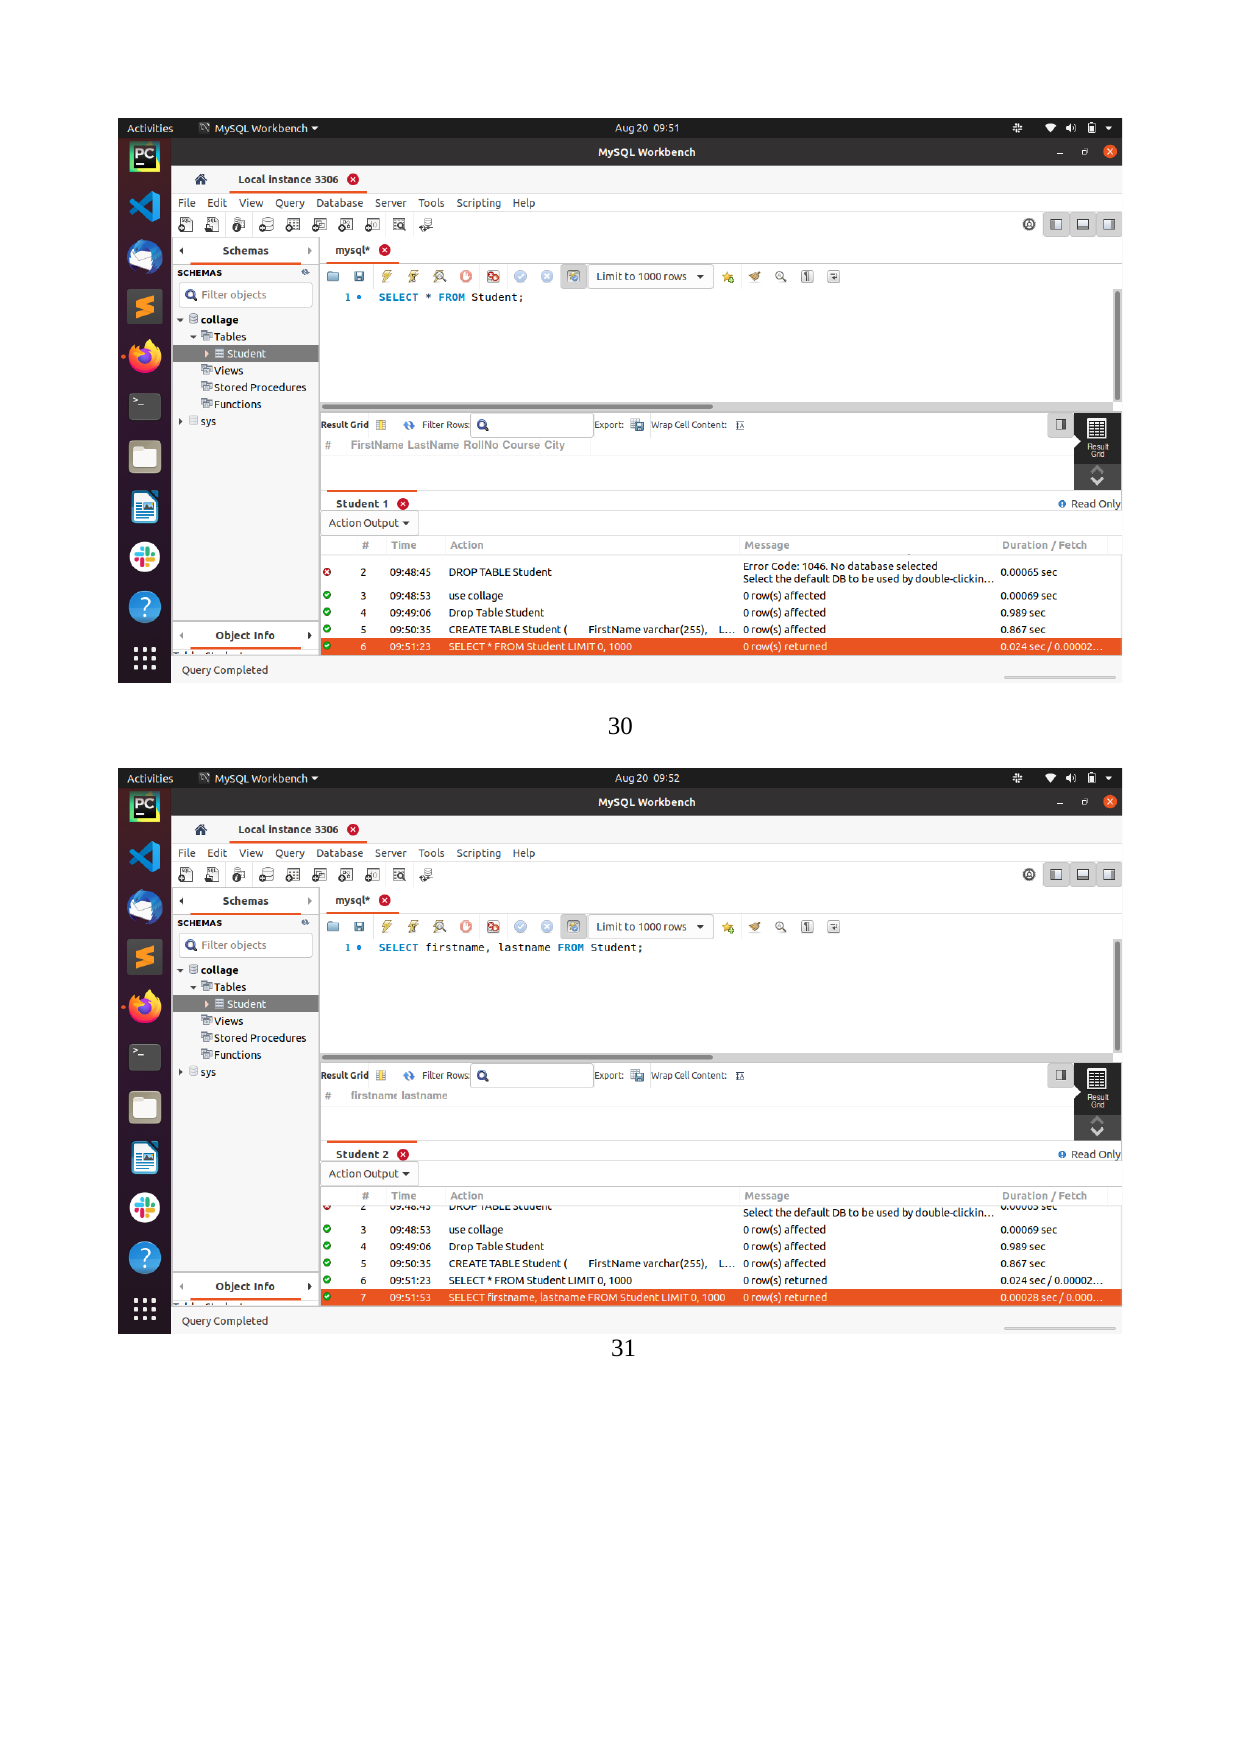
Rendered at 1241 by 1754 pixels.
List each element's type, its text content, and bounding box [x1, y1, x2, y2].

picture [118, 118, 1123, 683]
text 31 [118, 1334, 1122, 1362]
picture [118, 768, 1123, 1334]
text 30 [118, 711, 1122, 740]
